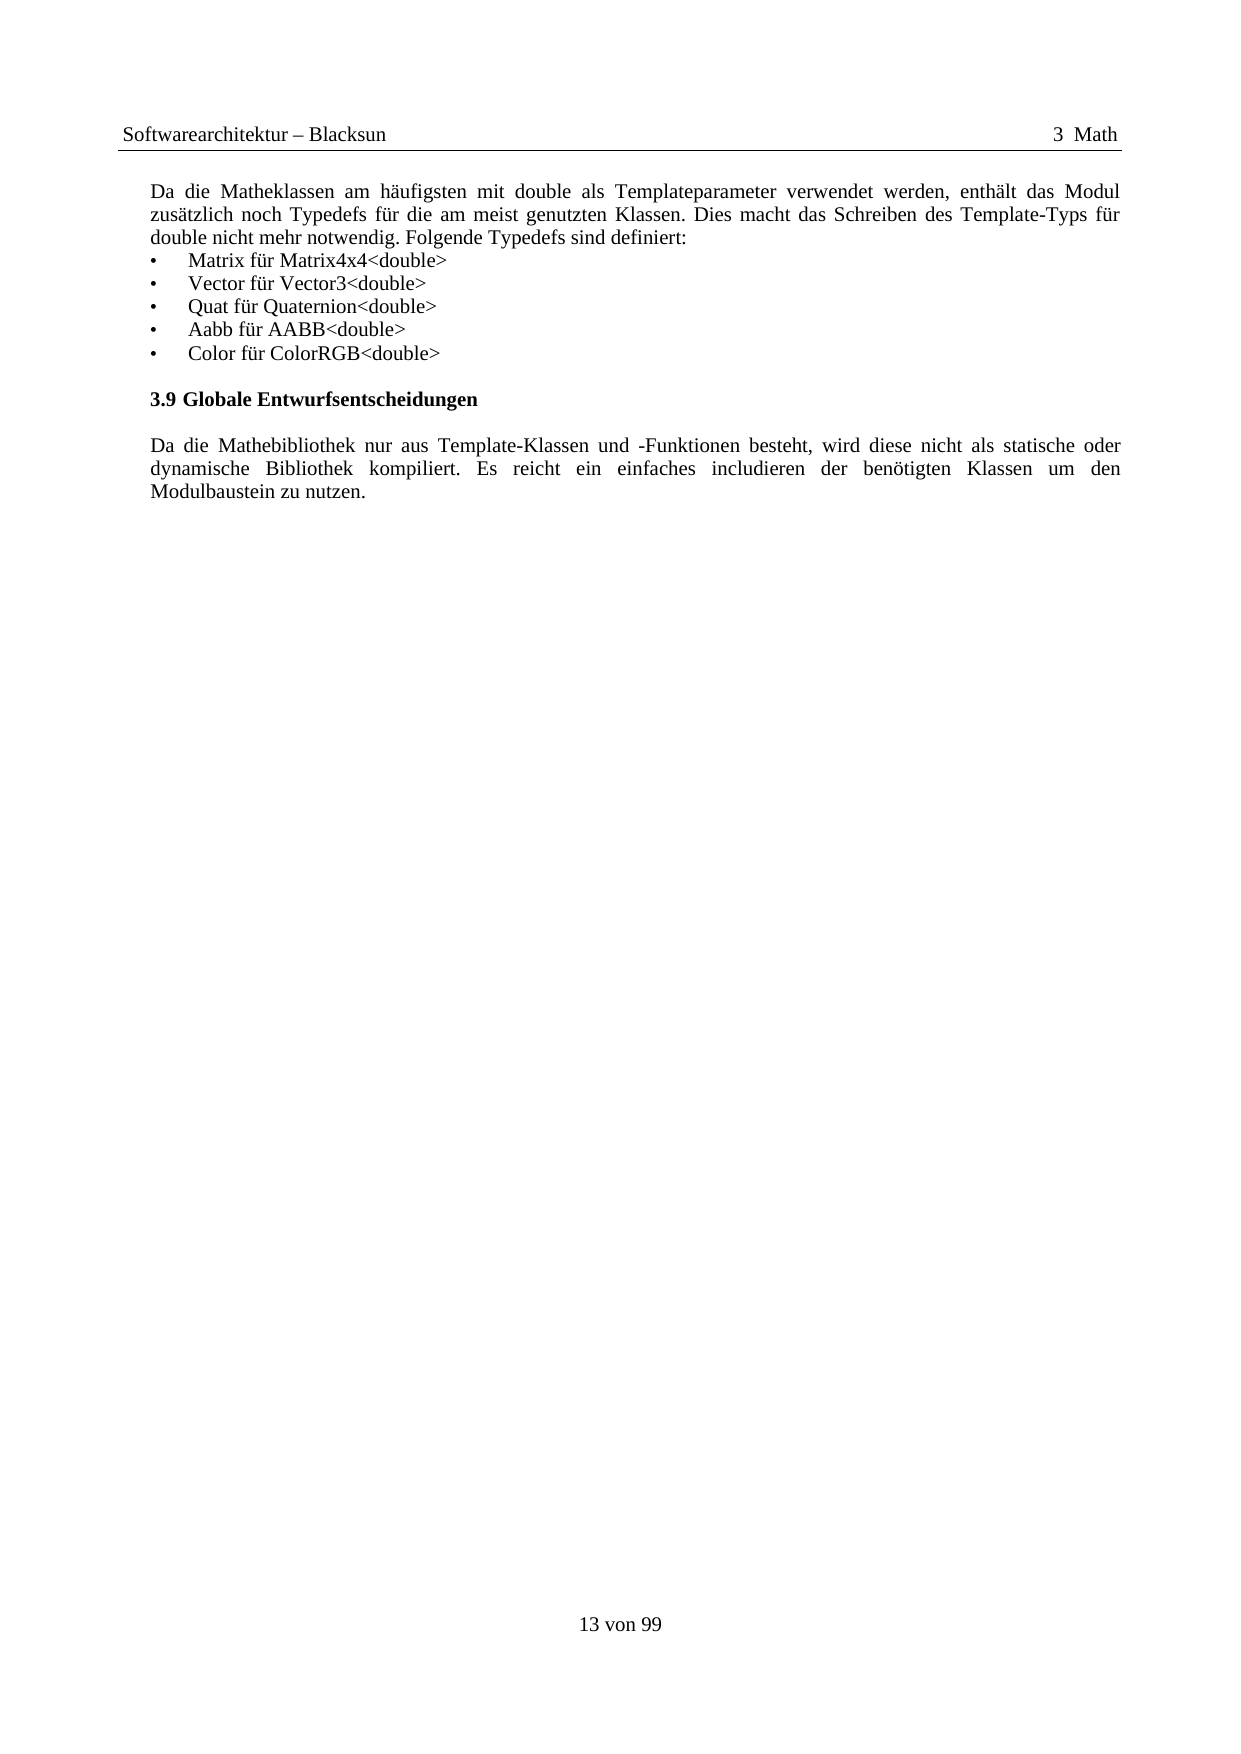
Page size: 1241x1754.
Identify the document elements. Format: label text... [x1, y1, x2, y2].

list Color für ColorRGB<double> [150, 341, 1122, 364]
subtitle Globale Entwurfsentscheidungen [145, 388, 1122, 411]
list Vector für Vector3<double> [150, 272, 1122, 295]
list Quat für Quaternion<double> [150, 295, 1122, 318]
list Aabb für AABB<double> [150, 318, 1122, 341]
text Da die Mathebibliothek nur aus Template-Klassen und -Funktionen besteht, wird diese nicht als statische oder dynamische Bibliothek kompiliert. Es reicht ein einfaches includieren der benötigten Klassen um den Modulbaustein zu nutzen. [150, 434, 1122, 503]
text Da die Matheklassen am häufigsten mit double als Templateparameter verwendet werden, enthält das Modul zusätzlich noch Typedefs für die am meist genutzten Klassen. Dies macht das Schreiben des Template-Typs für double nicht mehr notwendig. Folgende Typedefs sind definiert: [150, 179, 1122, 249]
list Matrix für Matrix4x4<double> [150, 249, 1122, 272]
